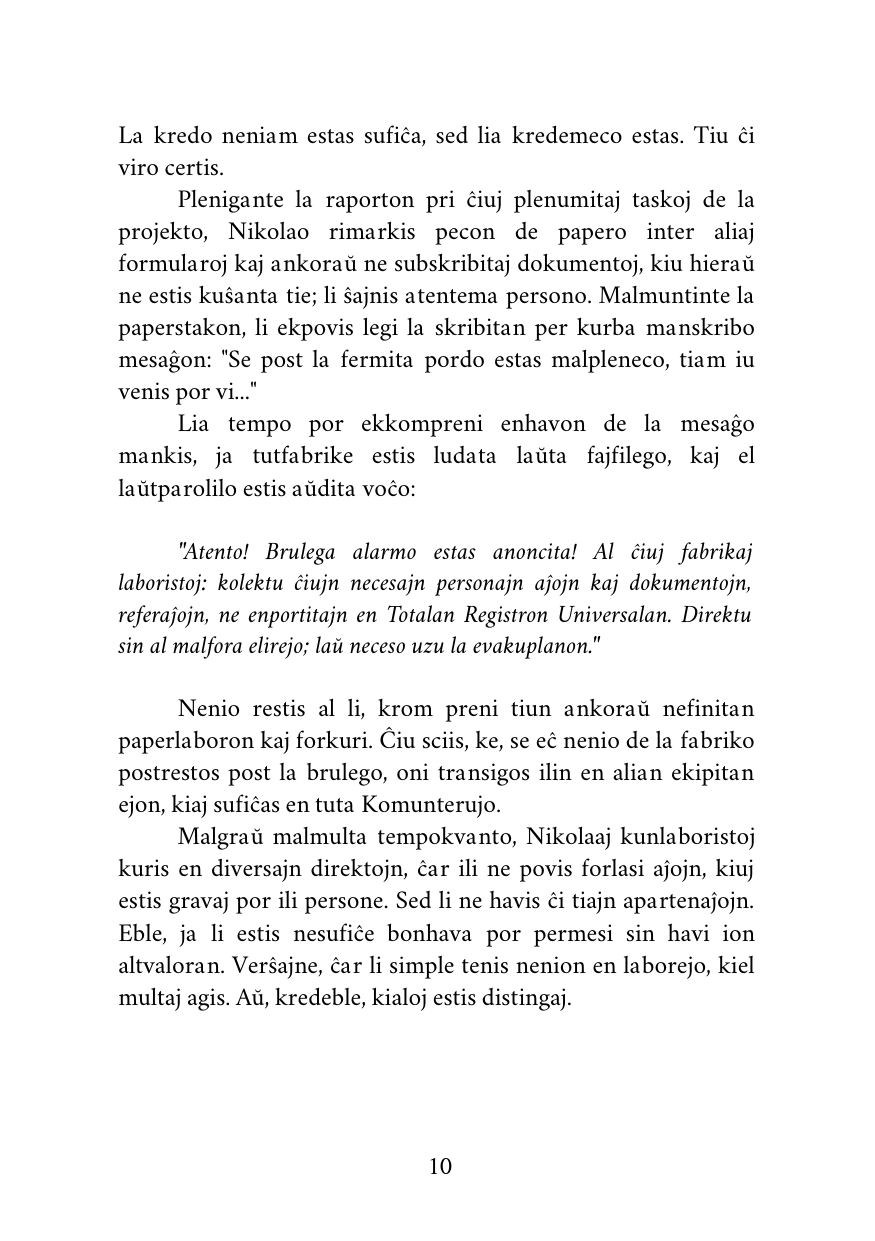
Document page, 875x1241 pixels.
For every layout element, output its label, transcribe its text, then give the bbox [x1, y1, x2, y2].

text Nenio restis al li, krom preni tiun ankoraŭ nefinitan paperlaboron kaj forkuri. Ĉiu sciis, ke, se eĉ nenio de la fabriko postrestos post la brulego, oni transigos ilin en alian ekipitan ejon, kiaj sufiĉas en tuta Komunterujo. [118, 691, 756, 820]
text Plenigante la raporton pri ĉiuj plenumitaj taskoj de la projekto, Nikolao rimarkis pecon de papero inter aliaj formularoj kaj ankoraŭ ne subskribitaj dokumentoj, kiu hieraŭ ne estis kuŝanta tie; li ŝajnis atentema persono. Malmuntinte la paperstakon, li ekpovis legi la skribitan per kurba manskribo mesaĝon: "Se post la fermita pordo estas malpleneco, tiam iu venis por vi..." [118, 182, 756, 407]
text La kredo neniam estas sufiĉa, sed lia kredemeco estas. Tiu ĉi viro certis. [118, 118, 756, 182]
text Lia tempo por ekkompreni enhavon de la mesaĝo mankis, ja tutfabrike estis ludata laŭta fajfilego, kaj el laŭtparolilo estis aŭdita voĉo: [118, 407, 756, 503]
text Malgraŭ malmulta tempokvanto, Nikolaaj kunlaboristoj kuris en diversajn direktojn, ĉar ili ne povis forlasi aĵojn, kiuj estis gravaj por ili persone. Sed li ne havis ĉi tiajn apartenaĵojn. Eble, ja li estis nesufiĉe bonhava por permesi sin havi ion altvaloran. Verŝajne, ĉar li simple tenis nenion en laborejo, kiel multaj agis. Aŭ, kredeble, kialoj estis distingaj. [118, 820, 756, 1012]
text "Atento! Brulega alarmo estas anoncita! Al ĉiuj fabrikaj laboristoj: kolektu ĉiujn necesajn personajn aĵojn kaj dokumentojn, referaĵojn, ne enportitajn en Totalan Registron Universalan. Direktu sin al malfora elirejo; laŭ neceso uzu la evakuplanon." [118, 535, 756, 660]
